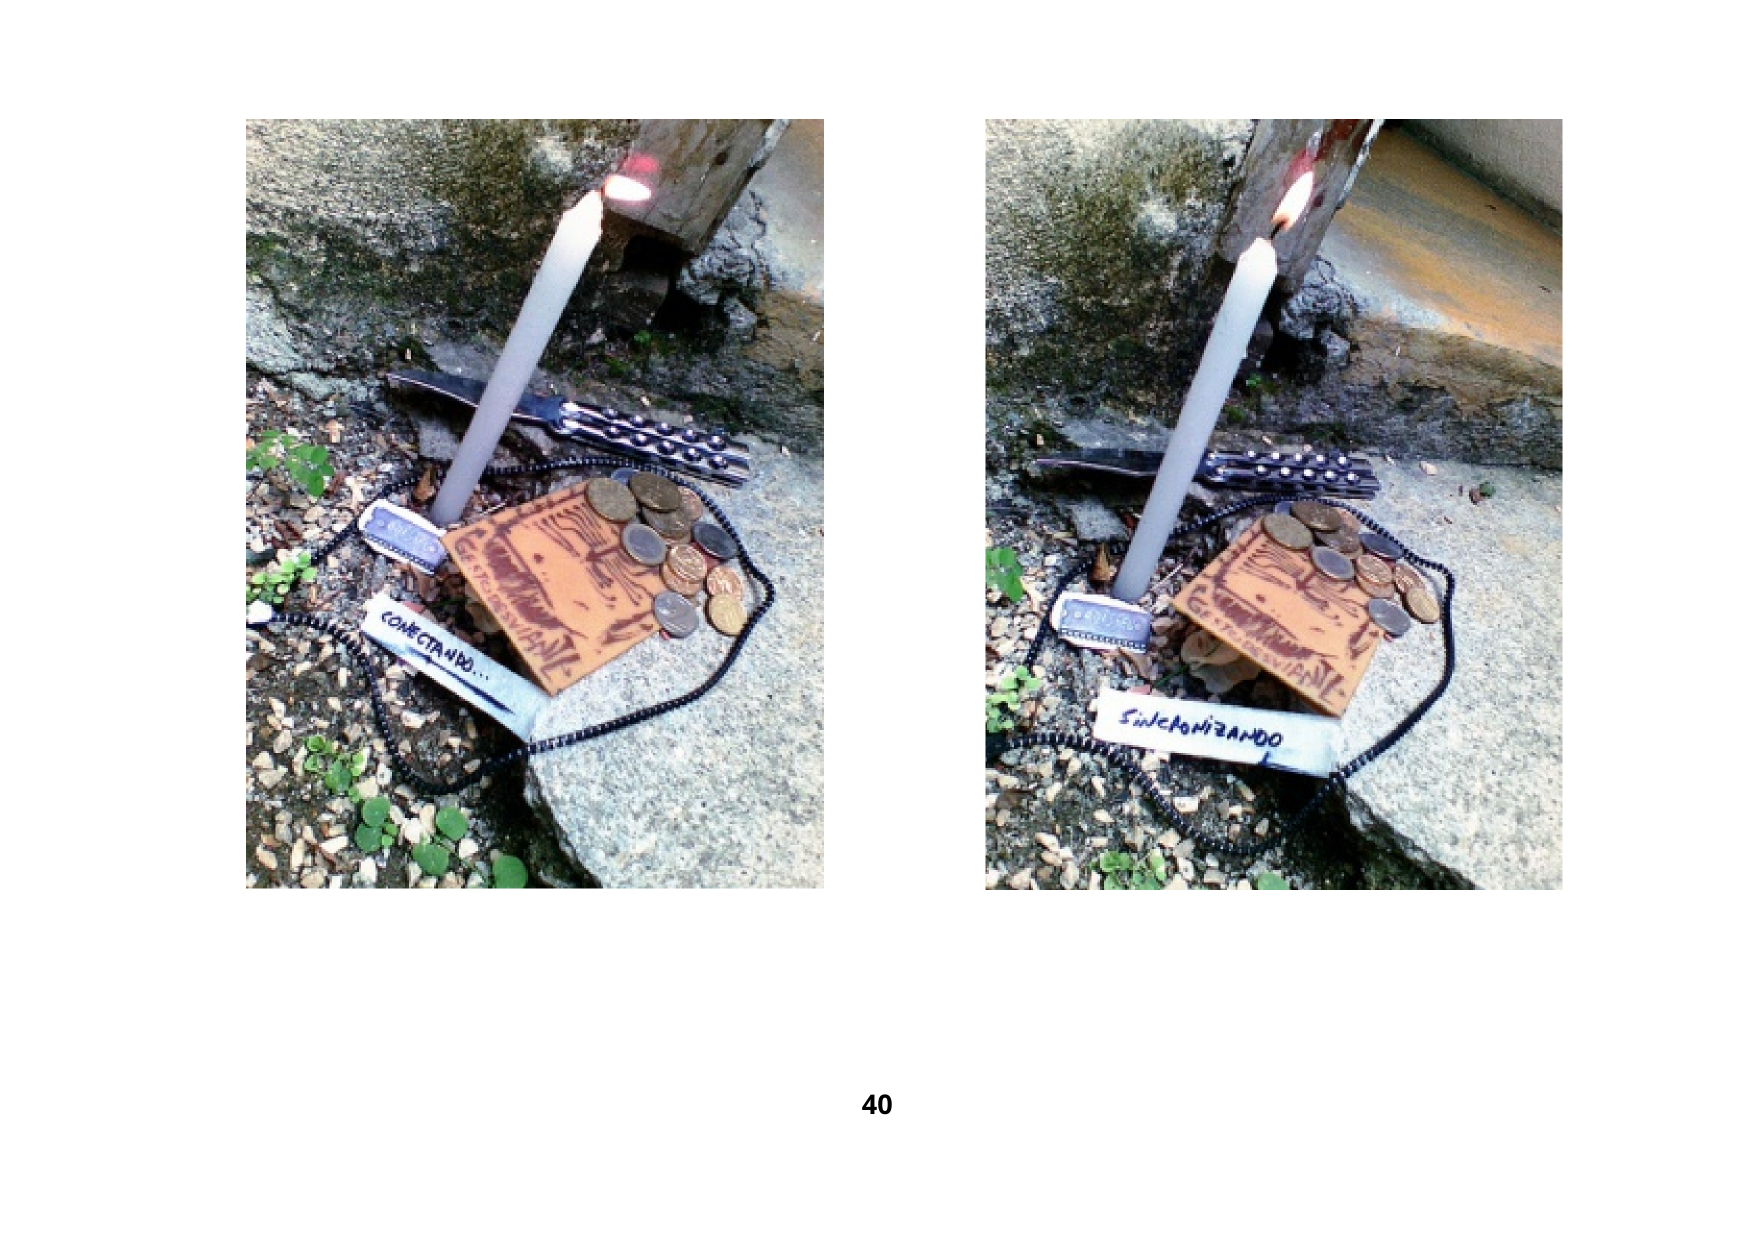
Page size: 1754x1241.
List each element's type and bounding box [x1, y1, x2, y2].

picture [246, 119, 1563, 890]
